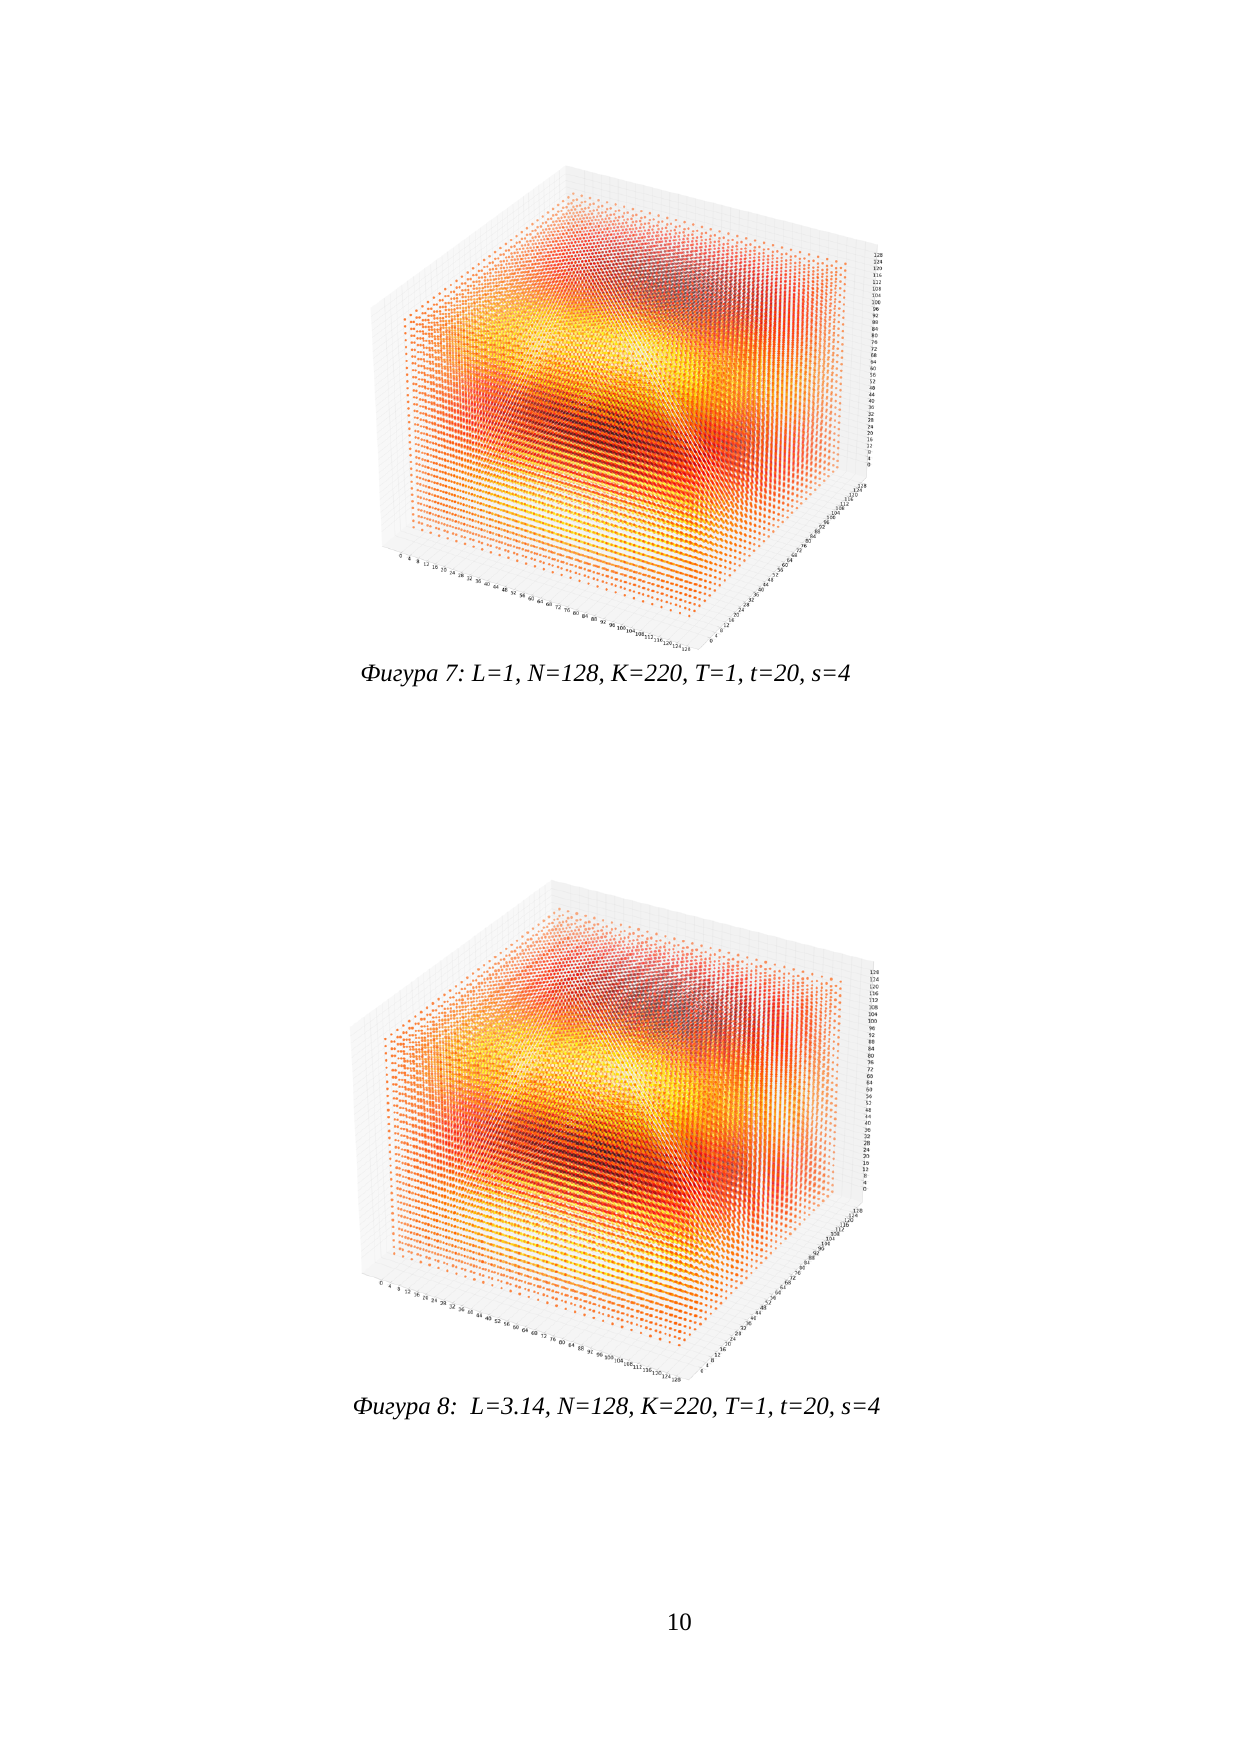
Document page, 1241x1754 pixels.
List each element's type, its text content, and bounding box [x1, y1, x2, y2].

text Фигура 8: L=3.14, N=128, K=220, T=1, t=20, s=4 [352, 837, 917, 1419]
picture [333, 853, 899, 1391]
picture [360, 136, 890, 658]
text Фигура 7: L=1, N=128, K=220, T=1, t=20, s=4 [360, 174, 998, 686]
